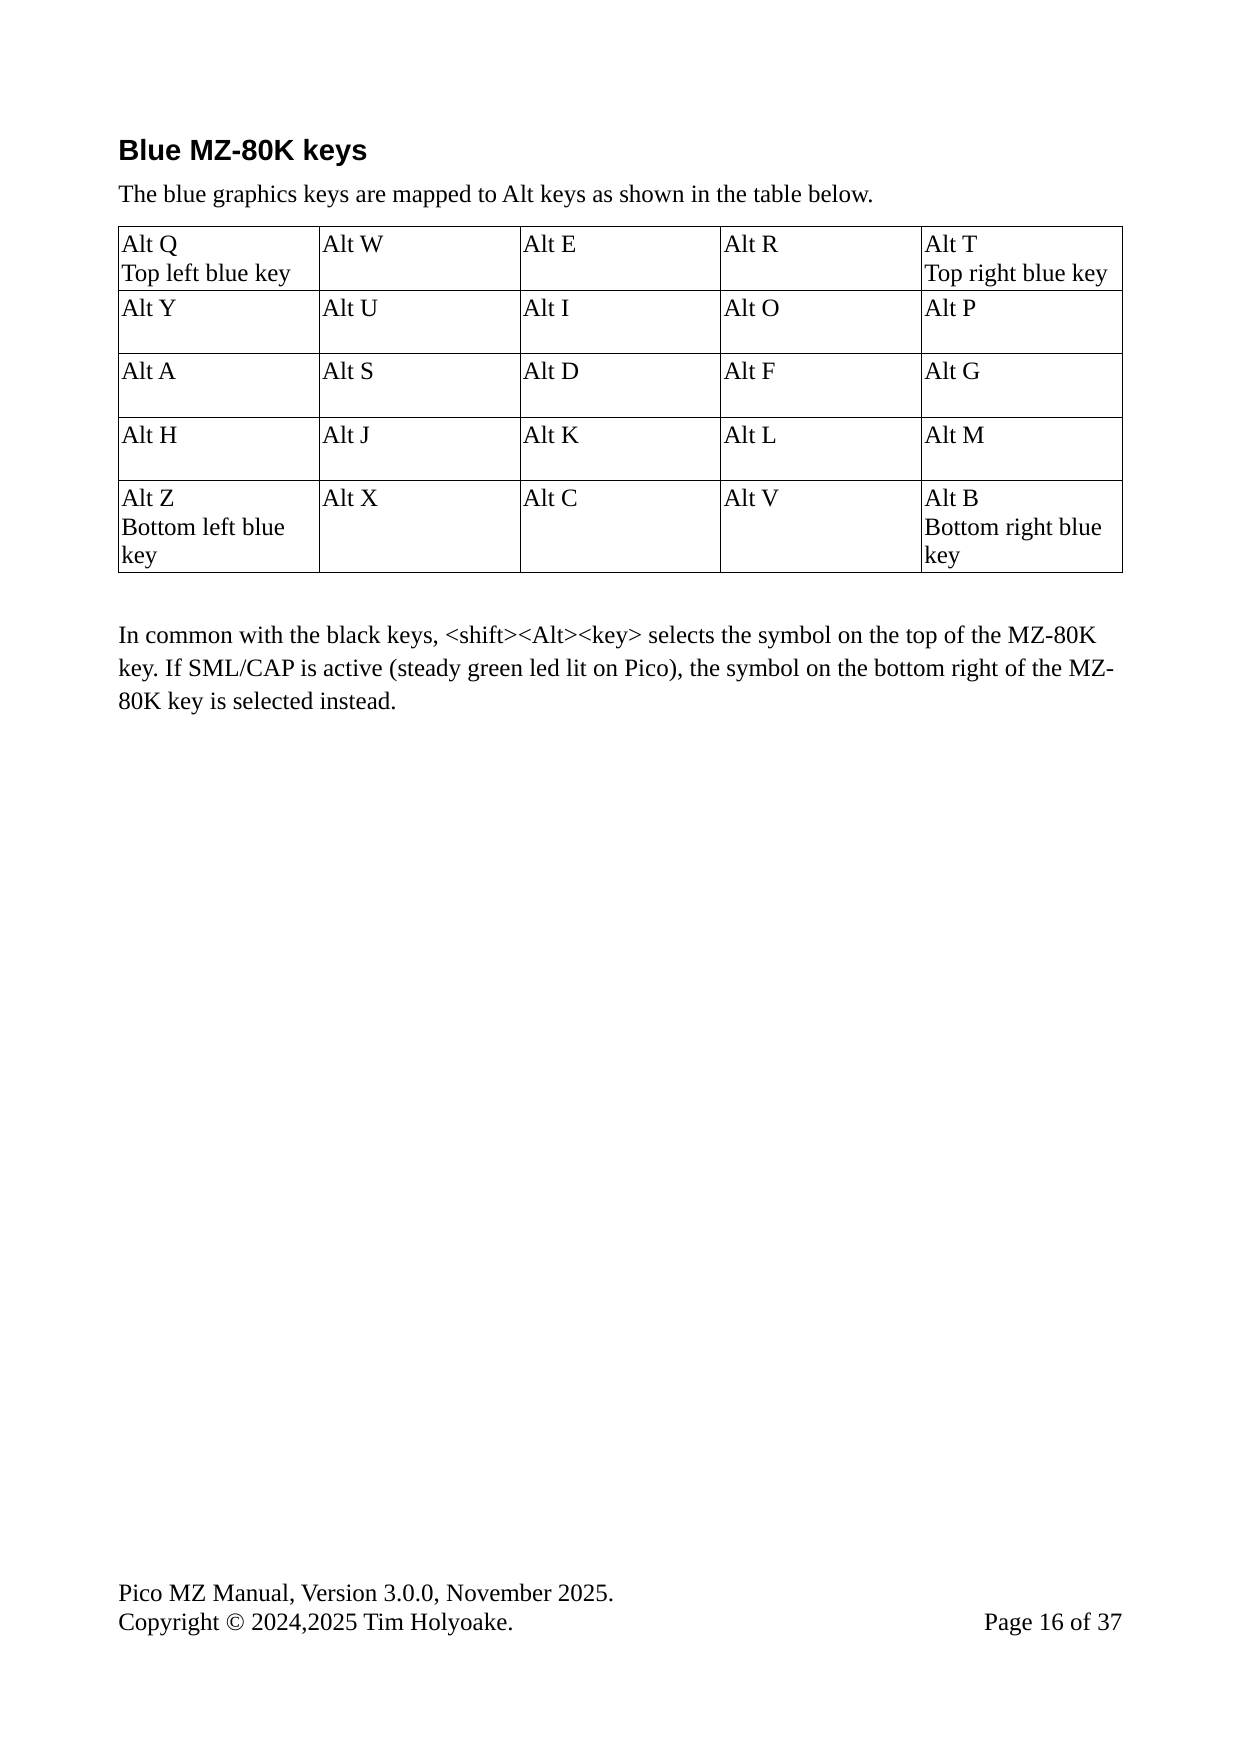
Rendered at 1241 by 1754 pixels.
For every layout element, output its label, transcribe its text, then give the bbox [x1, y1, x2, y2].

text In common with the black keys, <shift><Alt><key> selects the symbol on the top of the MZ-80K key. If SML/CAP is active (steady green led lit on Pico), the symbol on the bottom right of the MZ-80K key is selected instead. [118, 620, 1122, 715]
table_cell Alt A [119, 354, 319, 417]
table_cell Alt M [922, 418, 1122, 480]
table_cell Alt Y [119, 291, 319, 353]
table_cell Alt B Bottom right blue key [922, 481, 1122, 572]
table_cell Alt K [521, 418, 720, 480]
table_cell Alt U [320, 291, 520, 353]
table_cell Alt L [721, 418, 921, 480]
table_header Alt E [521, 227, 720, 290]
subtitle Blue MZ-80K keys [118, 133, 1122, 166]
text The blue graphics keys are mapped to Alt keys as shown in the table below. [118, 179, 1122, 207]
table_cell Alt F [721, 354, 921, 417]
table_cell Alt S [320, 354, 520, 417]
table_cell Alt V [721, 481, 921, 572]
table_cell Alt G [922, 354, 1122, 417]
table_cell Alt X [320, 481, 520, 572]
table_header Alt R [721, 227, 921, 290]
table_cell Alt Z Bottom left blue key [119, 481, 319, 572]
table_cell Alt D [521, 354, 720, 417]
table_cell Alt O [721, 291, 921, 353]
table_header Alt Q Top left blue key [119, 227, 319, 290]
table_cell Alt J [320, 418, 520, 480]
table_cell Alt H [119, 418, 319, 480]
table_header Alt T Top right blue key [922, 227, 1122, 290]
table_cell Alt P [922, 291, 1122, 353]
table_cell Alt C [521, 481, 720, 572]
table_header Alt W [320, 227, 520, 290]
table_cell Alt I [521, 291, 720, 353]
